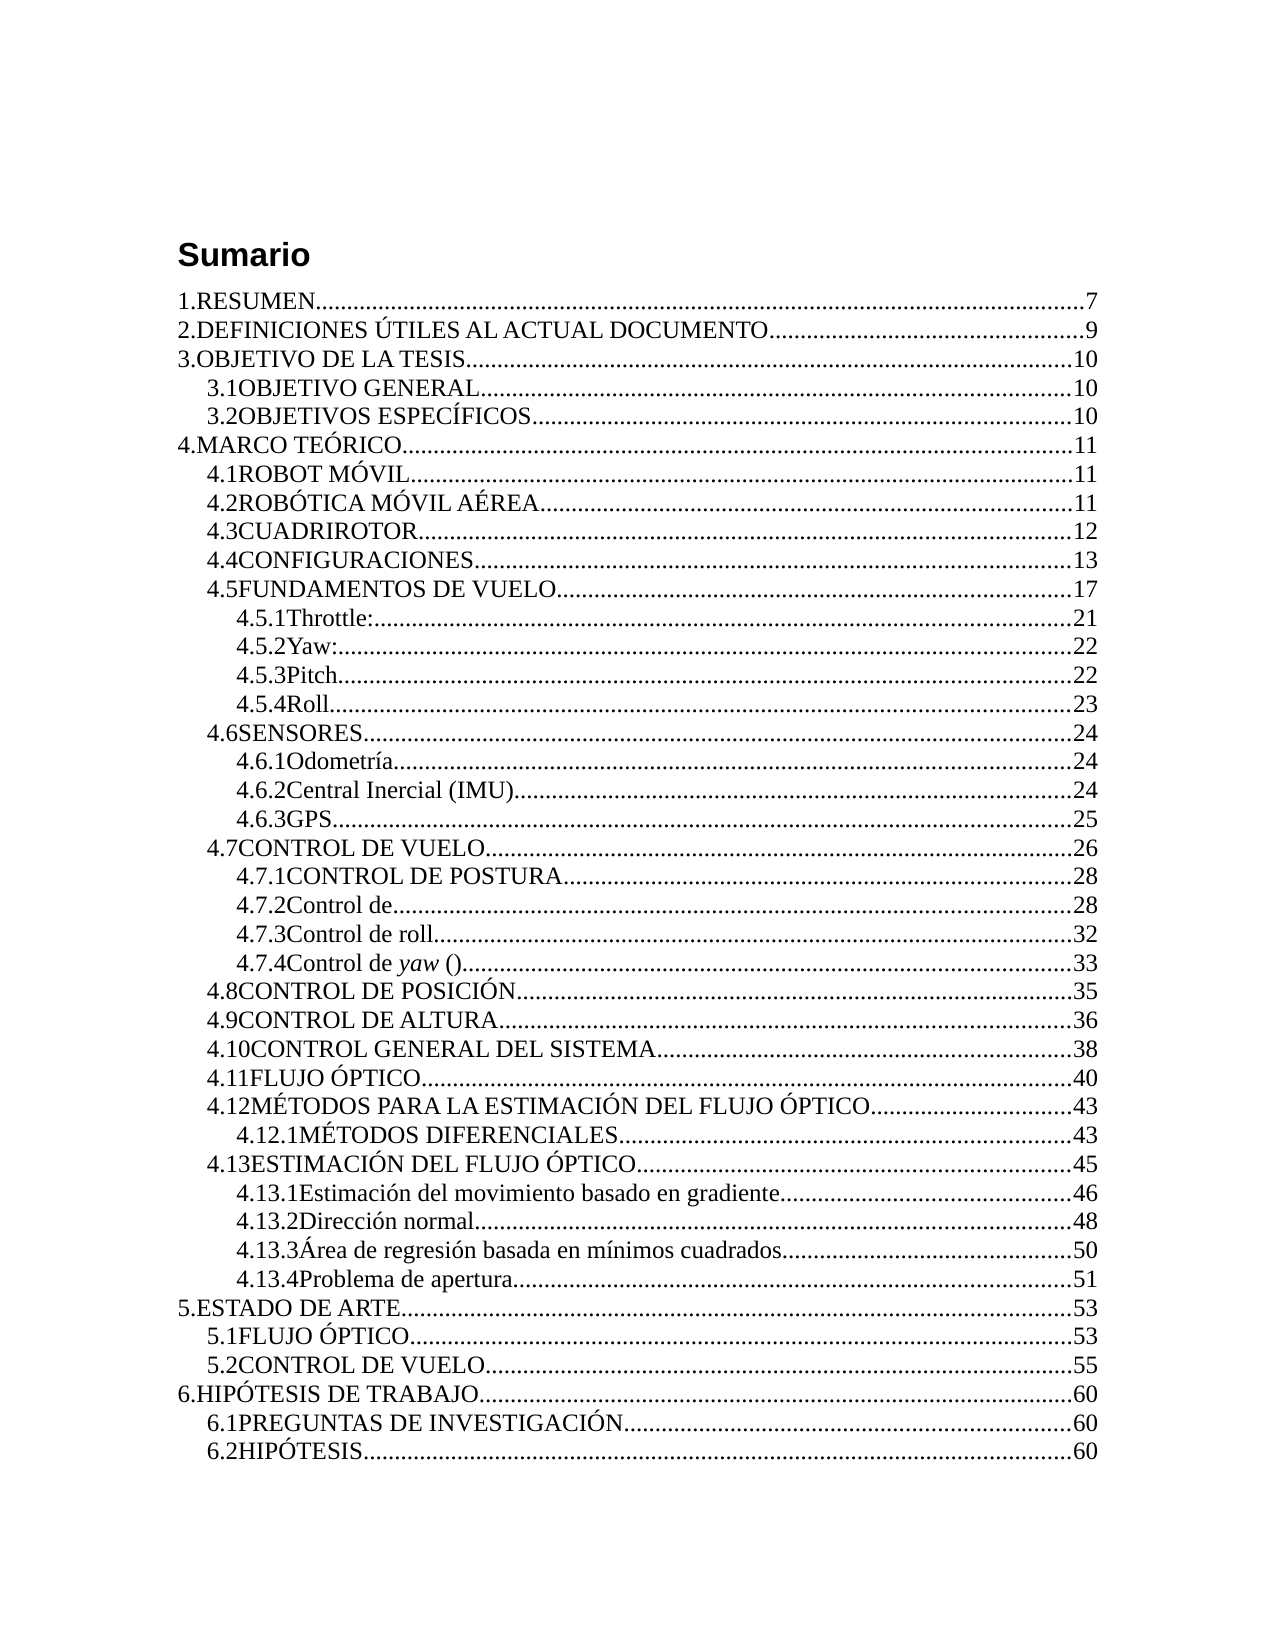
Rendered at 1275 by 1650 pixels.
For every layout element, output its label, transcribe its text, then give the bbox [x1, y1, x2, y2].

text 4.6.3GPS 25 [236, 804, 1098, 833]
text 4.12.1MÉTODOS DIFERENCIALES 43 [236, 1120, 1098, 1149]
text 1.RESUMEN 7 [177, 286, 1098, 315]
text 2.DEFINICIONES ÚTILES AL ACTUAL DOCUMENTO 9 [177, 315, 1098, 344]
text 4.5.1Throttle: 21 [236, 603, 1098, 631]
text 4.13.2Dirección normal 48 [236, 1206, 1098, 1235]
text 4.13.3Área de regresión basada en mínimos cuadrados 50 [236, 1235, 1098, 1264]
text 3.OBJETIVO DE LA TESIS 10 [177, 344, 1098, 373]
text 4.MARCO TEÓRICO 11 [177, 430, 1098, 459]
text 4.7.3Control de roll 32 [236, 919, 1098, 948]
text 4.9CONTROL DE ALTURA 36 [207, 1005, 1098, 1034]
text 4.7.1CONTROL DE POSTURA 28 [236, 861, 1098, 890]
text 4.2ROBÓTICA MÓVIL AÉREA 11 [207, 488, 1098, 516]
text 4.13.1Estimación del movimiento basado en gradiente 46 [236, 1178, 1098, 1206]
text 4.12MÉTODOS PARA LA ESTIMACIÓN DEL FLUJO ÓPTICO 43 [207, 1091, 1098, 1120]
text 4.7.4Control de yaw () 33 [236, 948, 1098, 976]
text 6.1PREGUNTAS DE INVESTIGACIÓN 60 [207, 1408, 1098, 1436]
text 4.8CONTROL DE POSICIÓN 35 [207, 976, 1098, 1005]
text 4.7CONTROL DE VUELO 26 [207, 833, 1098, 861]
text 4.6SENSORES 24 [207, 718, 1098, 746]
text 5.1FLUJO ÓPTICO 53 [207, 1321, 1098, 1350]
text 3.2OBJETIVOS ESPECÍFICOS 10 [207, 401, 1098, 430]
text 3.1OBJETIVO GENERAL 10 [207, 373, 1098, 401]
text 4.13ESTIMACIÓN DEL FLUJO ÓPTICO 45 [207, 1149, 1098, 1178]
text 4.6.2Central Inercial (IMU) 24 [236, 775, 1098, 804]
text 5.2CONTROL DE VUELO 55 [207, 1350, 1098, 1379]
text 4.1ROBOT MÓVIL 11 [207, 459, 1098, 488]
text 4.5.3Pitch 22 [236, 660, 1098, 689]
text 4.3CUADRIROTOR 12 [207, 516, 1098, 545]
text 4.5.2Yaw: 22 [236, 631, 1098, 660]
text 4.6.1Odometría 24 [236, 746, 1098, 775]
text 4.4CONFIGURACIONES 13 [207, 545, 1098, 574]
text 5.ESTADO DE ARTE 53 [177, 1293, 1098, 1321]
text 6.2HIPÓTESIS 60 [207, 1436, 1098, 1465]
text 6.HIPÓTESIS DE TRABAJO 60 [177, 1379, 1098, 1408]
text 4.13.4Problema de apertura 51 [236, 1264, 1098, 1293]
text 4.11FLUJO ÓPTICO 40 [207, 1063, 1098, 1091]
text 4.5FUNDAMENTOS DE VUELO 17 [207, 574, 1098, 603]
text 4.10CONTROL GENERAL DEL SISTEMA 38 [207, 1034, 1098, 1063]
text 4.5.4Roll 23 [236, 689, 1098, 718]
subtitle Sumario [177, 235, 1098, 274]
text 4.7.2Control de 28 [236, 890, 1098, 919]
